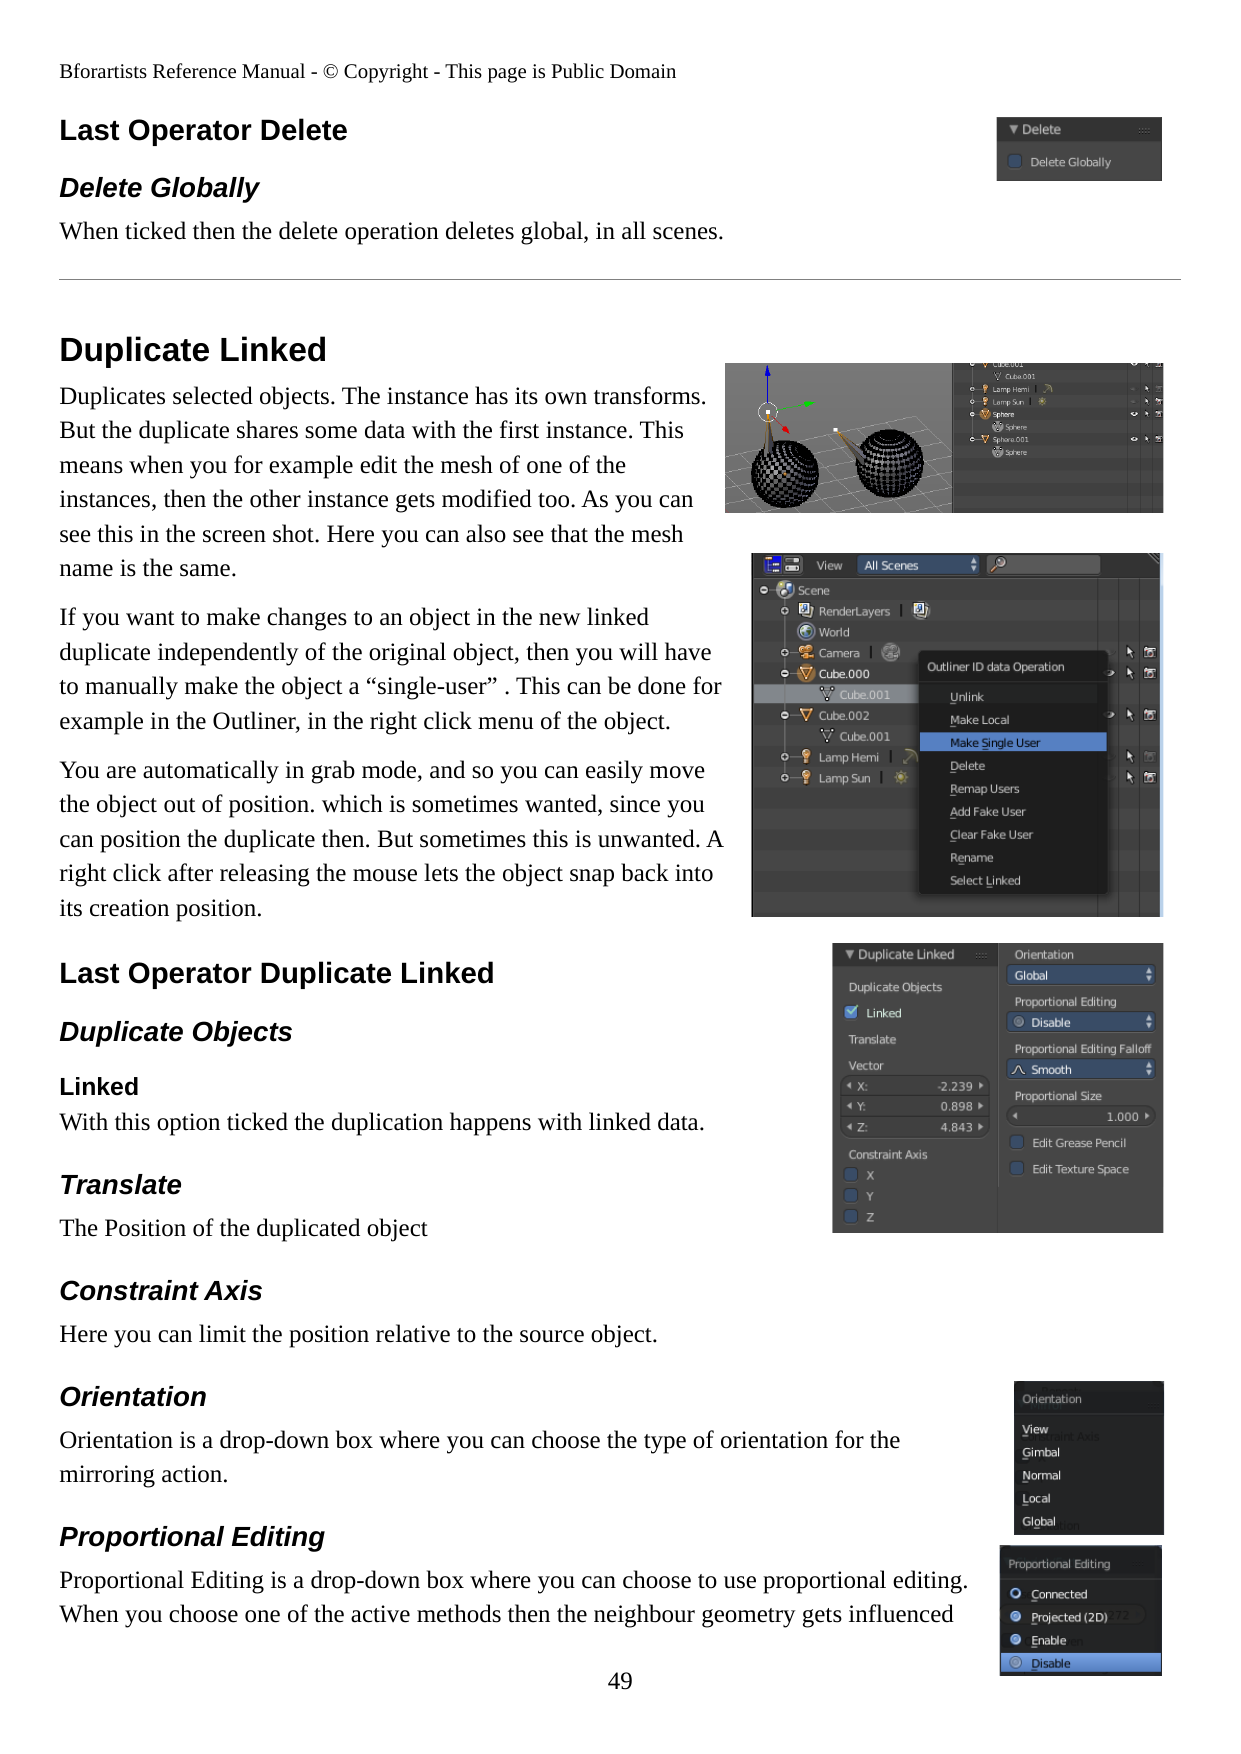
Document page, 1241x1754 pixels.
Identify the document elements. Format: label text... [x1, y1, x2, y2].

text The Position of the duplicated object [59, 1213, 1181, 1242]
picture [1014, 1381, 1165, 1535]
subtitle Proportional Editing [59, 1521, 1181, 1553]
subtitle Duplicate Objects [59, 1015, 832, 1047]
subtitle [1164, 1015, 1181, 1047]
subtitle Constraint Axis [59, 1274, 1181, 1306]
picture [832, 943, 1164, 1233]
text Proportional Editing is a drop-down box where you can choose to use proportional editing. When you choose one of the active methods then the neighbour geometry gets influenced [59, 1565, 999, 1628]
subtitle Duplicate Linked [59, 330, 1181, 368]
subtitle Linked [59, 1072, 832, 1101]
picture [725, 363, 1164, 513]
text Here you can limit the position relative to the source object. [59, 1319, 1181, 1347]
text If you want to make changes to an object in the new linked duplicate independently of the original object, then you will have to manually make the object a “single-user” . This can be done for example in the Outliner, in the right click menu of the object. [59, 602, 751, 734]
subtitle Translate [59, 1168, 832, 1200]
picture [996, 117, 1162, 181]
subtitle Orientation [59, 1380, 1181, 1412]
picture [751, 553, 1164, 917]
subtitle Delete Globally [59, 171, 1181, 203]
picture [999, 1545, 1162, 1676]
text You are automatically in grab mode, and so you can easily move the object out of position. which is sometimes wanted, since you can position the duplicate then. But sometimes this is unwanted. A right click after releasing the mouse lets the object snap back into its creation position. [59, 755, 1181, 922]
subtitle [1164, 1072, 1181, 1101]
text Orientation is a drop-down box where you can choose the type of orientation for the mirroring action. [59, 1425, 1014, 1488]
subtitle [1164, 1168, 1181, 1200]
text When ticked then the delete operation deletes global, in all scenes. [59, 216, 1181, 244]
subtitle Last Operator Delete [59, 113, 1181, 146]
text With this option ticked the duplication happens with linked data. [59, 1107, 832, 1136]
text Duplicates selected objects. The instance has its own transforms. But the duplicate shares some data with the first instance. This means when you for example edit the mesh of one of the instances, then the other instance gets modified too. As you can see this in the screen shot. Here you can also see that the mesh name is the same. [59, 381, 1181, 582]
subtitle Last Operator Duplicate Linked [59, 956, 832, 990]
